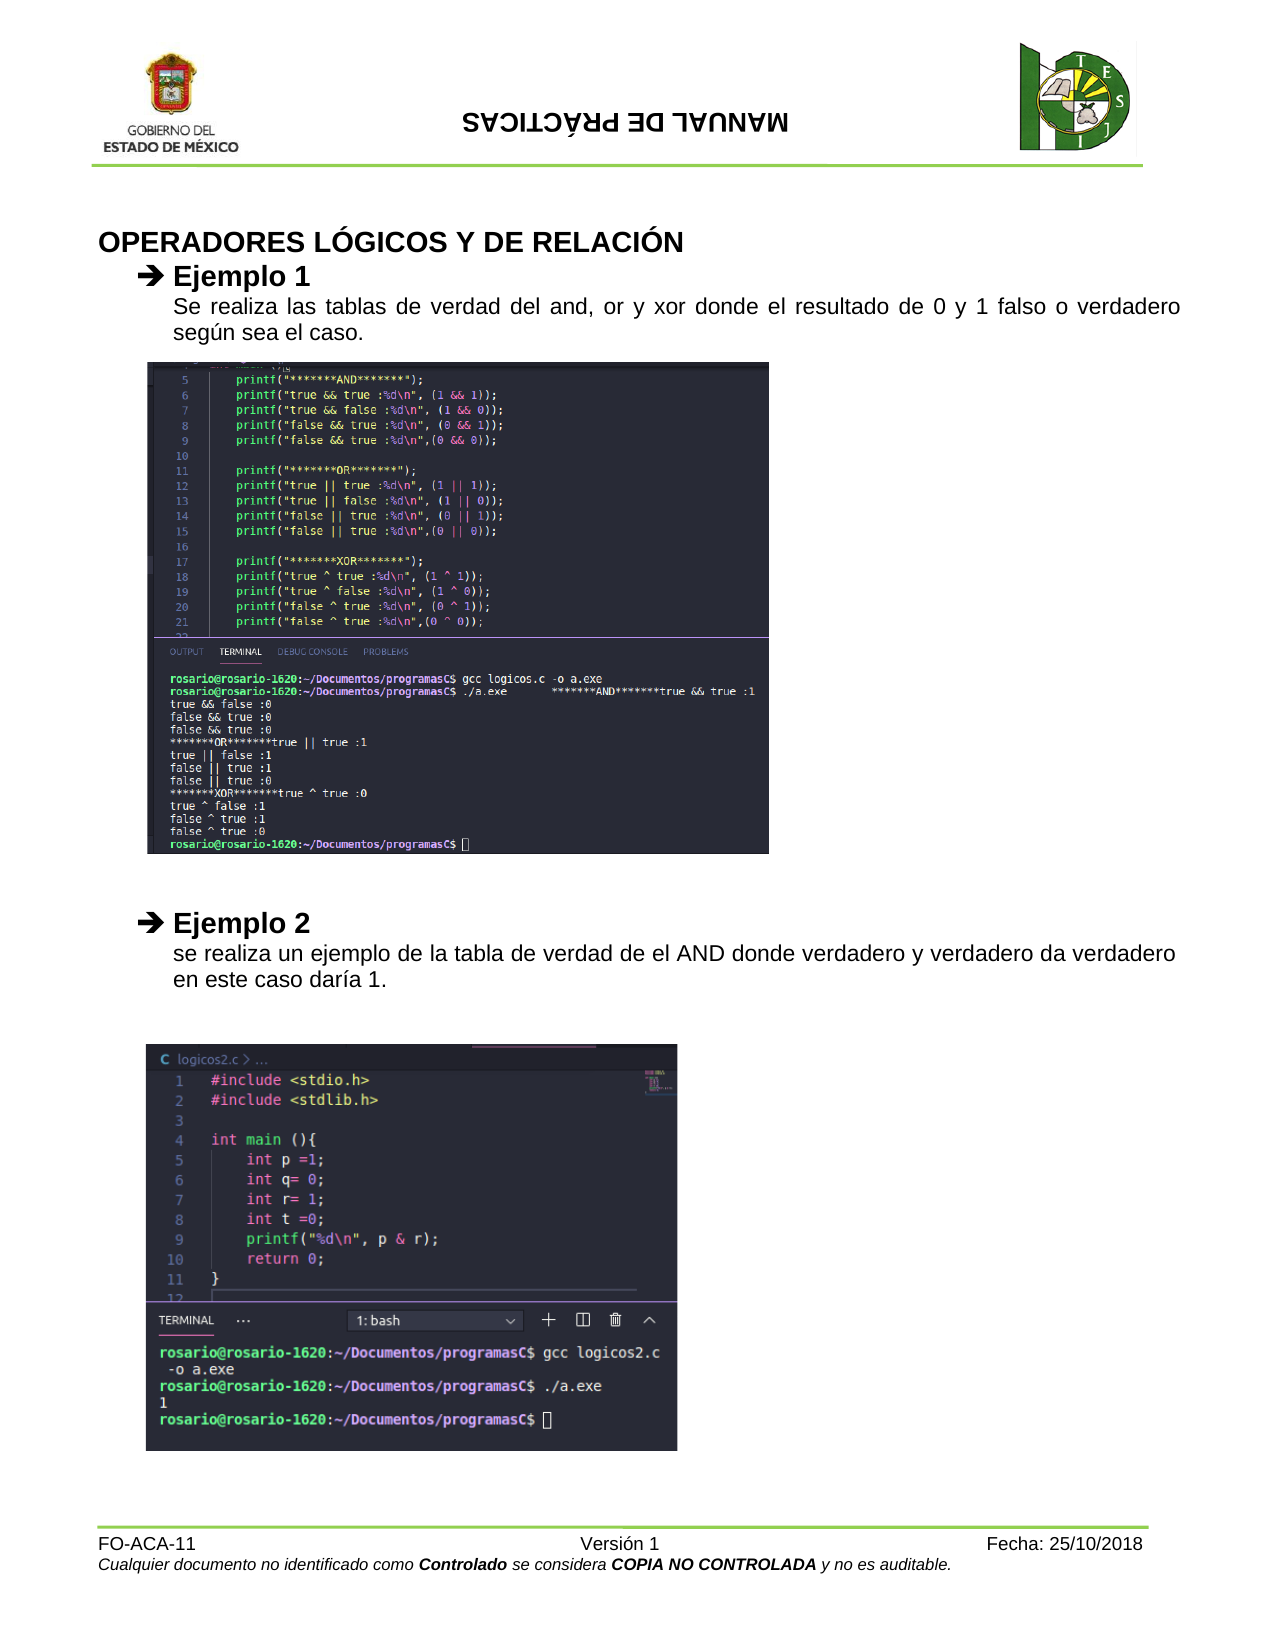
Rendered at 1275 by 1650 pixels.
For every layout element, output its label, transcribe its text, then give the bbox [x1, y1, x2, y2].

picture [629, 1044, 678, 1451]
list Ejemplo 1 [135, 259, 1183, 293]
text OPERADORES LÓGICOS Y DE RELACIÓN [98, 226, 1183, 259]
picture [1018, 41, 1137, 157]
list Se realiza las tablas de verdad del and, or y xor donde el resultado de 0 y 1 falso o verdadero según sea el caso. [135, 293, 1183, 346]
picture [147, 362, 769, 854]
text se realiza un ejemplo de la tabla de verdad de el AND donde verdadero y verdadero da verdadero en este caso daría 1. [98, 940, 1183, 992]
list Ejemplo 2 [135, 906, 1183, 940]
picture [95, 42, 241, 161]
